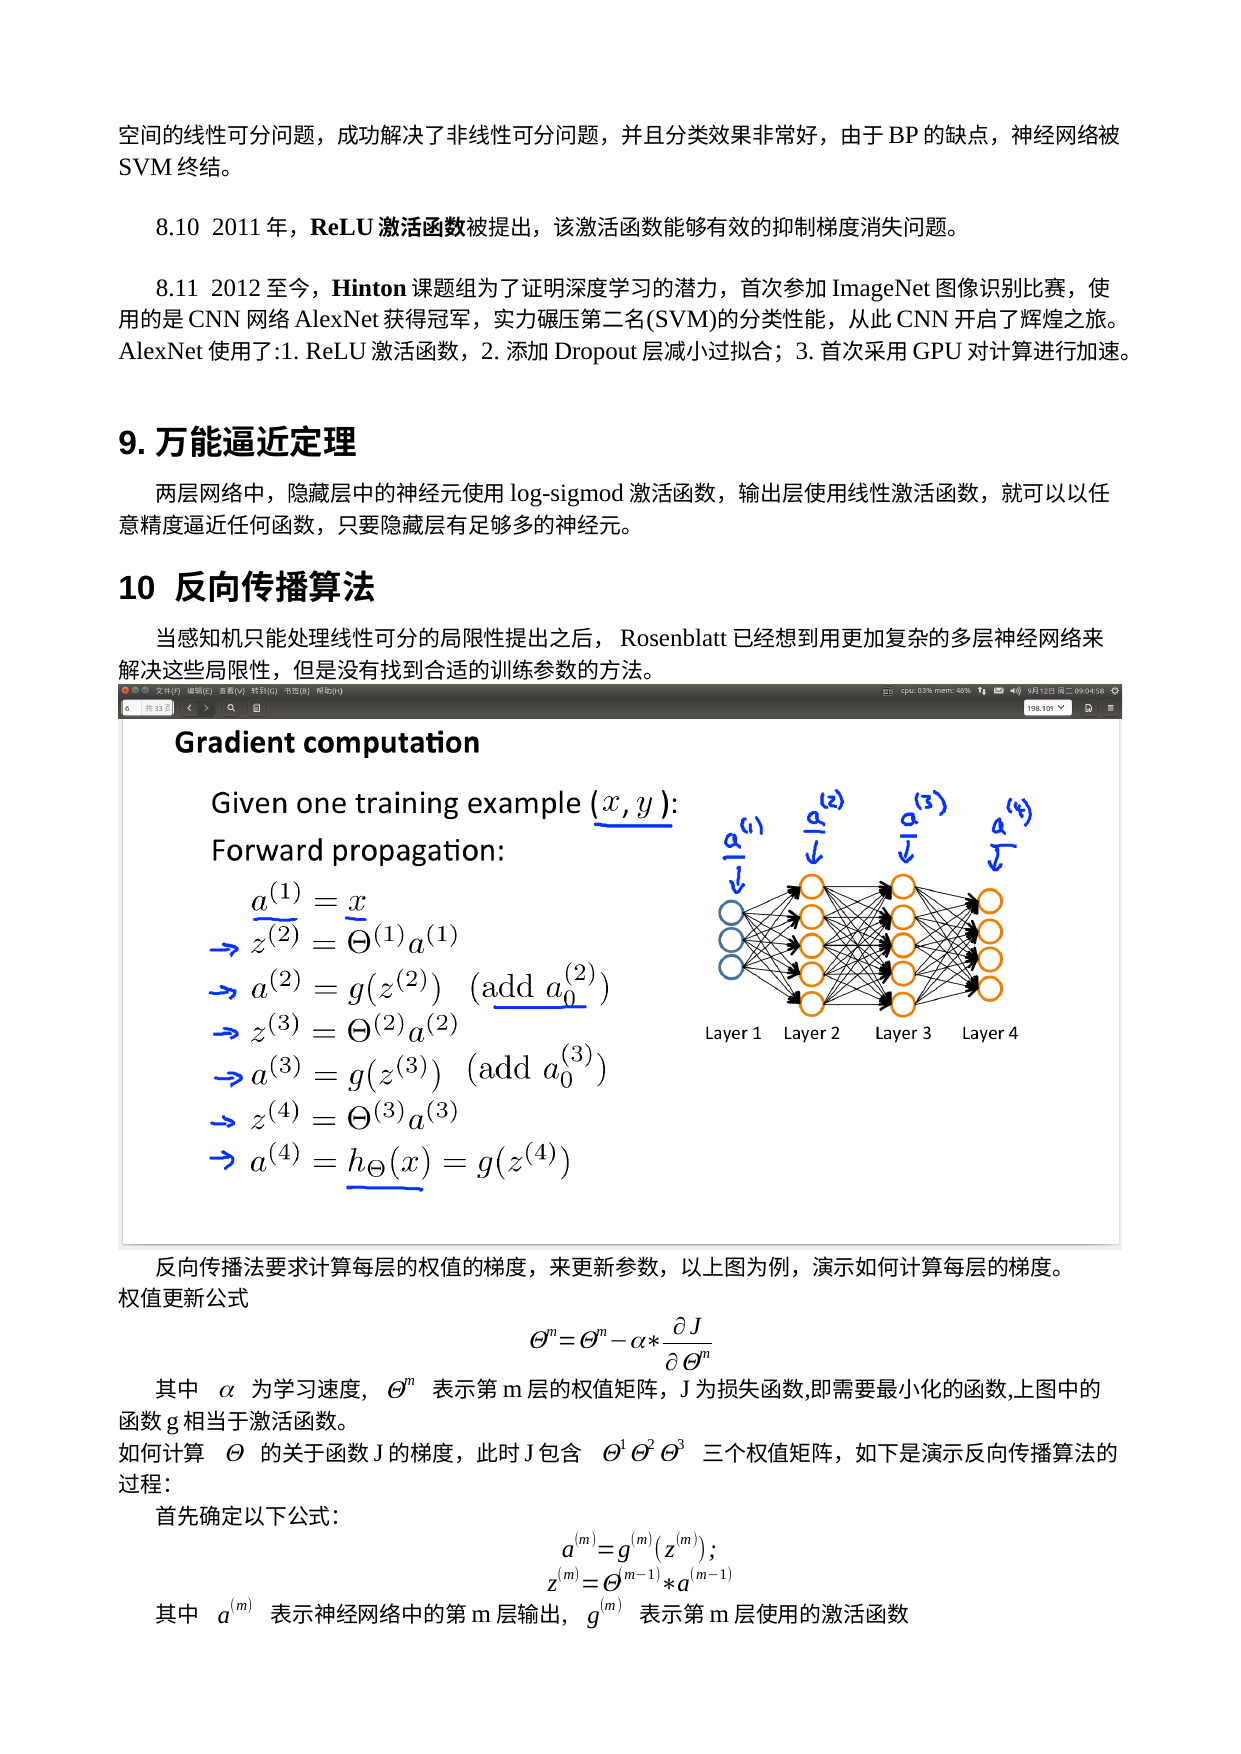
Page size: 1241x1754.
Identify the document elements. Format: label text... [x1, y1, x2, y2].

subtitle 9. 万能逼近定理 [118, 415, 1122, 464]
text 两层网络中，隐藏层中的神经元使用log-sigmod激活函数，输出层使用线性激活函数，就可以以任意精度逼近任何函数，只要隐藏层有足够多的神经元。 [118, 476, 1122, 539]
subtitle 10 反向传播算法 [118, 560, 1122, 609]
text 首先确定以下公式： [118, 1499, 1122, 1531]
text 8.11 2012至今，Hinton课题组为了证明深度学习的潜力，首次参加ImageNet图像识别比赛，使用的是CNN网络AlexNet获得冠军，实力碾压第二名(SVM)的分类性能，从此CNN开启了辉煌之旅。AlexNet使用了:1. ReLU激活函数，2. 添加Dropout层减小过拟合；3. 首次采用GPU对计算进行加速。 [118, 271, 1122, 366]
text 当感知机只能处理线性可分的局限性提出之后， Rosenblatt已经想到用更加复杂的多层神经网络来解决这些局限性，但是没有找到合适的训练参数的方法。 [118, 621, 1122, 684]
text 反向传播法要求计算每层的权值的梯度，来更新参数，以上图为例，演示如何计算每层的梯度。 [118, 1250, 1122, 1281]
text 其中为学习速度,表示第m层的权值矩阵，J为损失函数,即需要最小化的函数,上图中的函数g相当于激活函数。 [118, 1372, 1122, 1435]
text 权值更新公式 [118, 1281, 1122, 1313]
text 如何计算的关于函数J的梯度，此时J包含三个权值矩阵，如下是演示反向传播算法的过程： [118, 1435, 1122, 1499]
text 其中表示神经网络中的第m层输出,表示第m层使用的激活函数 [118, 1597, 1122, 1629]
picture [118, 684, 1123, 1250]
text 8.10 2011年，ReLU激活函数被提出，该激活函数能够有效的抑制梯度消失问题。 [118, 210, 1122, 242]
text 空间的线性可分问题，成功解决了非线性可分问题，并且分类效果非常好，由于BP的缺点，神经网络被SVM终结。 [118, 118, 1122, 181]
